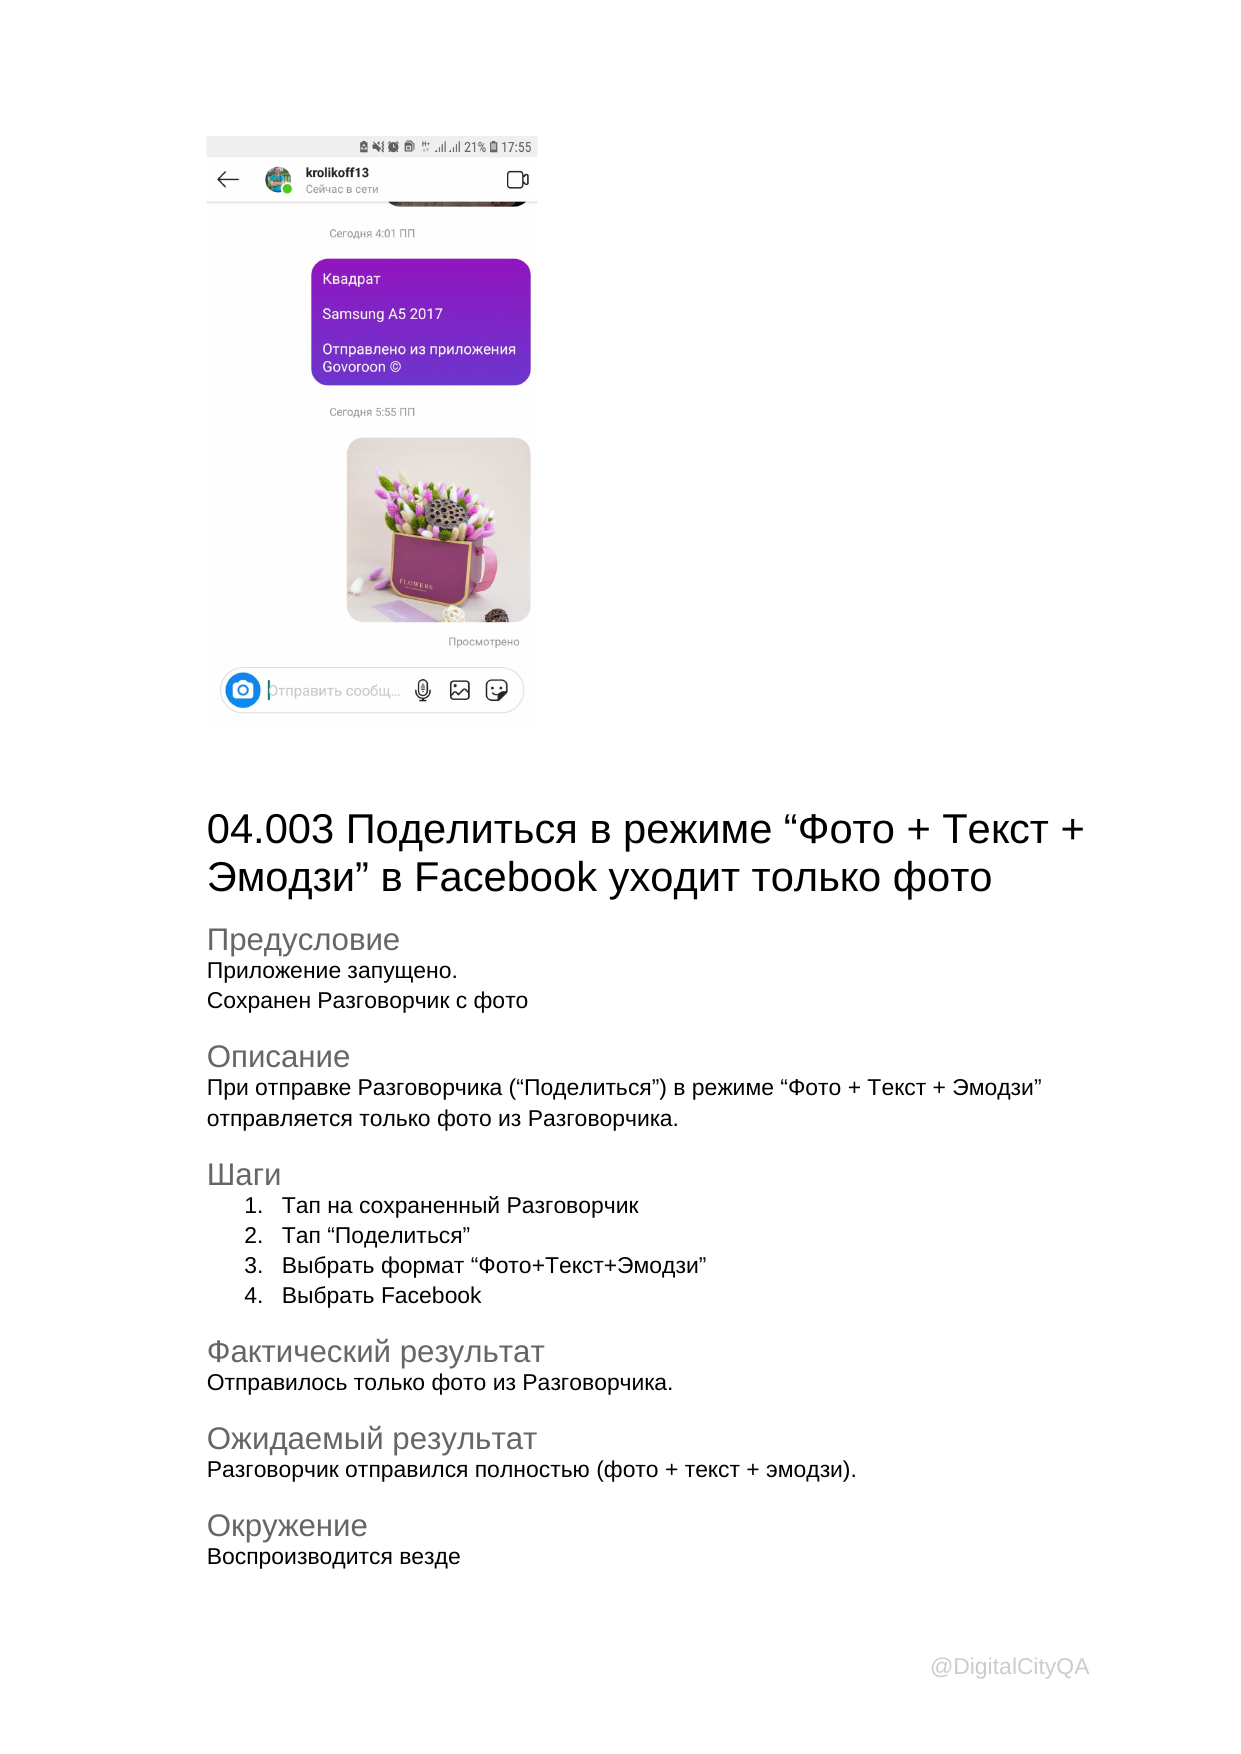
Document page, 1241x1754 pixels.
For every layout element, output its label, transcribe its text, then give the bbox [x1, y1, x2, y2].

list Тап “Поделиться” [244, 1222, 1122, 1248]
subtitle 04.003 Поделиться в режиме “Фото + Текст + Эмодзи” в Facebook уходит только фото [207, 804, 1122, 900]
subtitle Окружение [207, 1507, 1122, 1543]
subtitle Шаги [207, 1156, 1122, 1192]
picture [206, 136, 538, 727]
list Выбрать формат “Фото+Текст+Эмодзи” [244, 1252, 1122, 1278]
list Выбрать Facebook [244, 1282, 1122, 1308]
subtitle Ожидаемый результат [207, 1420, 1122, 1456]
list Тап на сохраненный Разговорчик [244, 1192, 1122, 1218]
text Воспроизводится везде [207, 1543, 1122, 1569]
subtitle Описание [207, 1038, 1122, 1074]
text Отправилось только фото из Разговорчика. [207, 1369, 1122, 1396]
subtitle Фактический результат [207, 1333, 1122, 1369]
text Приложение запущено. Сохранен Разговорчик с фото [207, 957, 1122, 1014]
text Разговорчик отправился полностью (фото + текст + эмодзи). [207, 1456, 1122, 1482]
subtitle Предусловие [207, 921, 1122, 957]
text При отправке Разговорчика (“Поделиться”) в режиме “Фото + Текст + Эмодзи” отправляется только фото из Разговорчика. [207, 1074, 1122, 1131]
